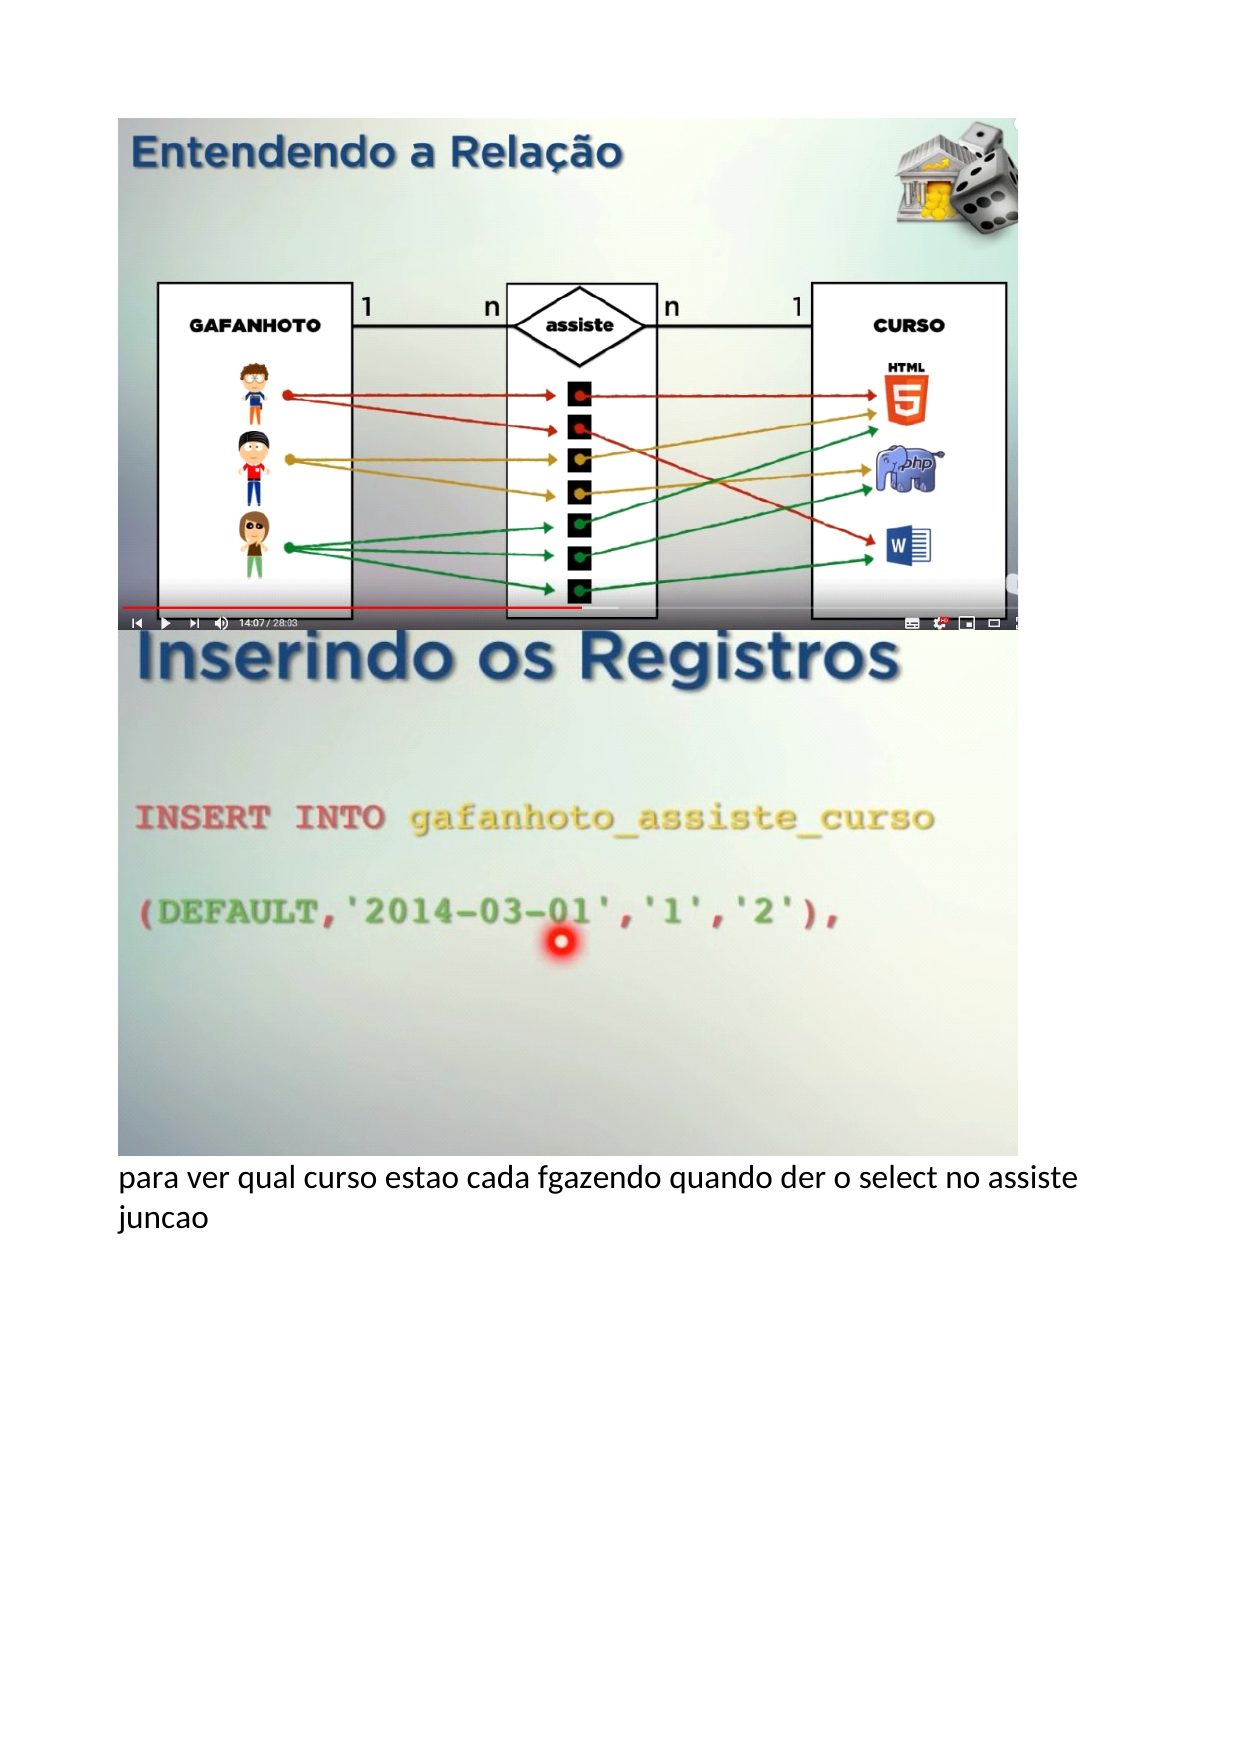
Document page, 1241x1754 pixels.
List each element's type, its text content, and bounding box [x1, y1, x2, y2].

text para ver qual curso estao cada fgazendo quando der o select no assiste [118, 1156, 1122, 1196]
text juncao [118, 1196, 1122, 1237]
